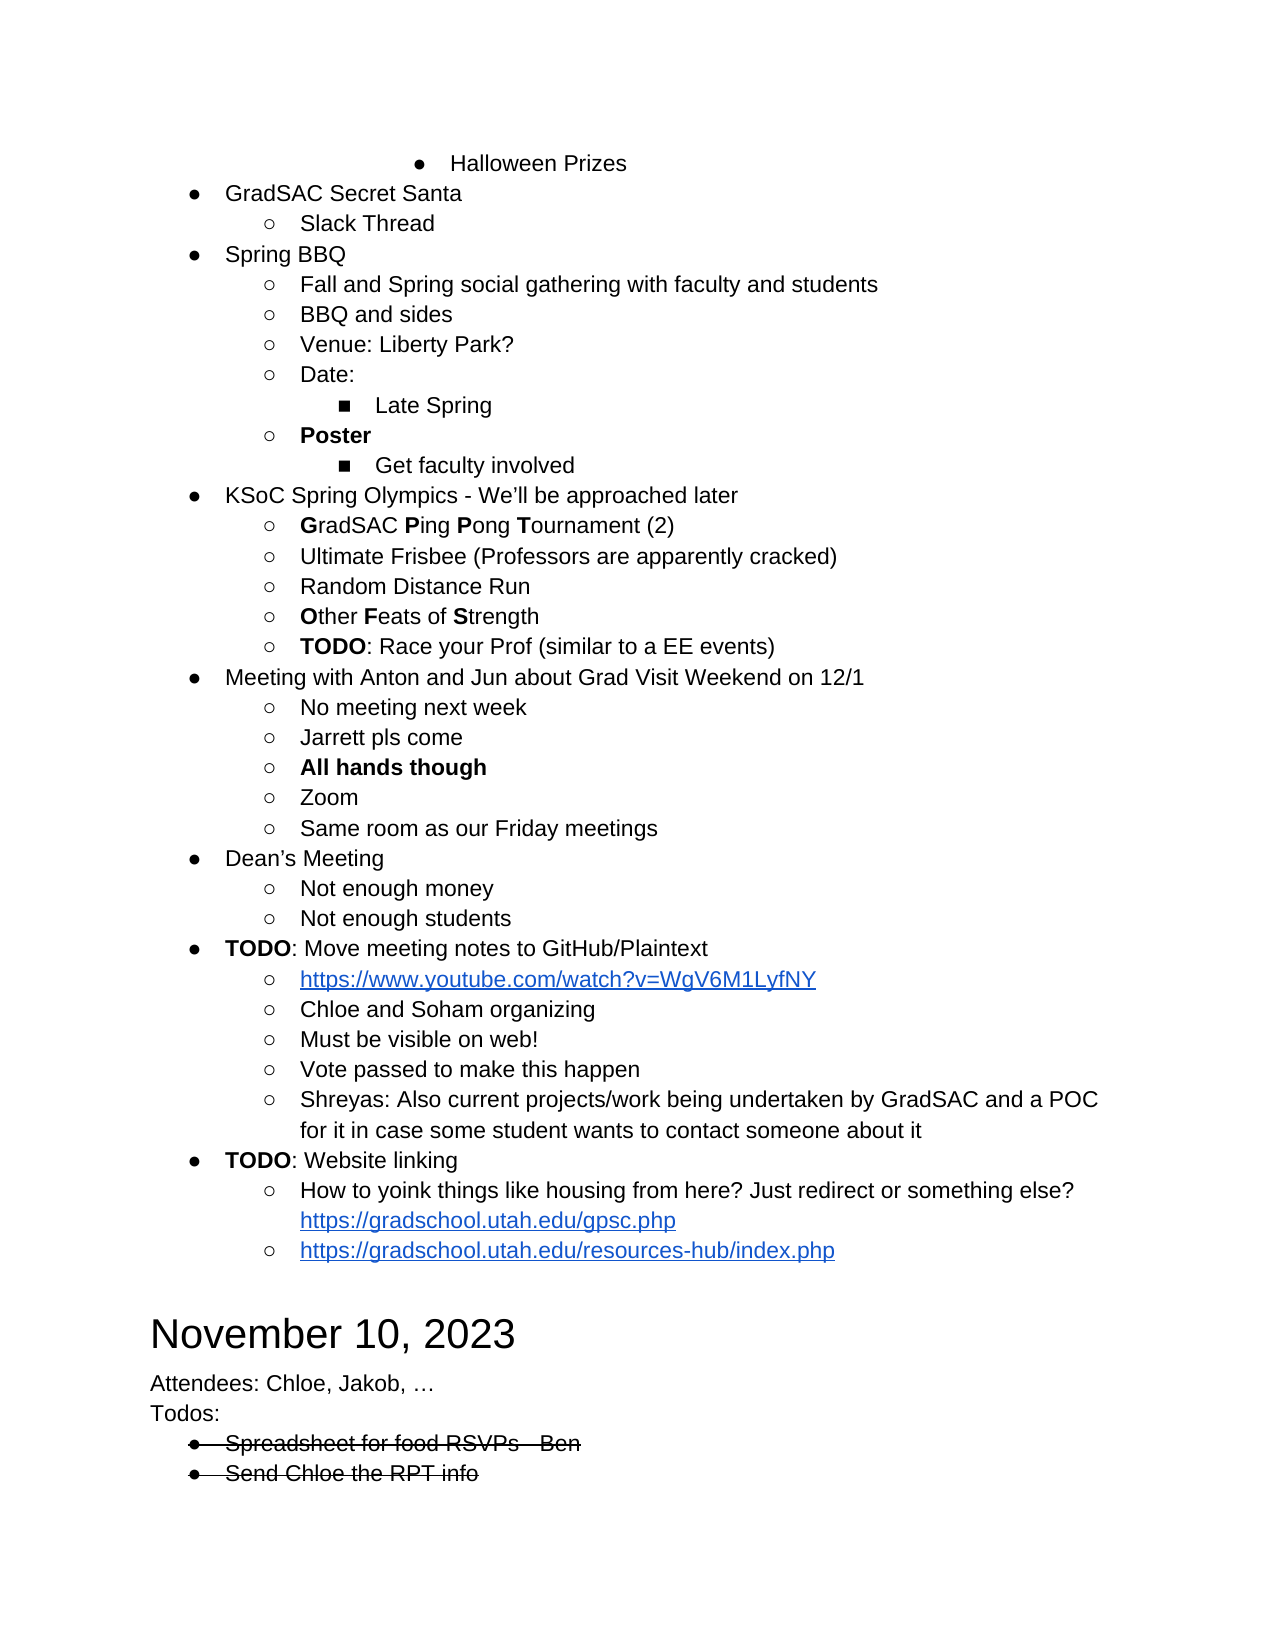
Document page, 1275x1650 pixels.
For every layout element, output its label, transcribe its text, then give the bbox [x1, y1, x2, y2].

list BBQ and sides [262, 301, 1125, 327]
list Date: [262, 361, 1125, 388]
list How to yoink things like housing from here? Just redirect or something else? https://gradschool.utah.edu/gpsc.php [262, 1177, 1125, 1234]
list Same room as our Friday meetings [262, 814, 1125, 841]
list Ultimate Frisbee (Professors are apparently cracked) [262, 543, 1125, 569]
list Spreadsheet for food RSVPs - Ben [187, 1430, 1125, 1457]
list No meeting next week [262, 694, 1125, 720]
list Dean’s Meeting [187, 845, 1125, 871]
list Random Distance Run [262, 573, 1125, 599]
list TODO: Move meeting notes to GitHub/Plaintext [187, 935, 1125, 962]
list Fall and Spring social gathering with faculty and students [262, 271, 1125, 297]
list Halloween Prizes [412, 150, 1125, 176]
list Not enough students [262, 905, 1125, 932]
list Get faculty involved [337, 452, 1125, 478]
list TODO: Website linking [187, 1147, 1125, 1173]
list Shreyas: Also current projects/work being undertaken by GradSAC and a POC for it in case some student wants to contact someone about it [262, 1086, 1125, 1143]
text Attendees: Chloe, Jakob, … [150, 1370, 1125, 1396]
list Send Chloe the RPT info [187, 1460, 1125, 1487]
list TODO: Race your Prof (similar to a EE events) [262, 633, 1125, 660]
list GradSAC Secret Santa [187, 180, 1125, 207]
list Chloe and Soham organizing [262, 996, 1125, 1022]
list KSoC Spring Olympics - We’ll be approached later [187, 482, 1125, 509]
list https://www.youtube.com/watch?v=WgV6M1LyfNY [262, 966, 1125, 992]
list Slack Thread [262, 210, 1125, 237]
list GradSAC Ping Pong Tournament (2) [262, 512, 1125, 539]
list Other Feats of Strength [262, 603, 1125, 629]
list Late Spring [337, 392, 1125, 418]
list Poster [262, 422, 1125, 448]
list https://gradschool.utah.edu/resources-hub/index.php [262, 1237, 1125, 1264]
list Must be visible on web! [262, 1026, 1125, 1052]
subtitle November 10, 2023 [150, 1309, 1125, 1357]
list Spring BBQ [187, 241, 1125, 267]
list All hands though [262, 754, 1125, 781]
list Meeting with Anton and Jun about Grad Visit Weekend on 12/1 [187, 663, 1125, 690]
list Jarrett pls come [262, 724, 1125, 750]
list Zoom [262, 784, 1125, 811]
list Venue: Liberty Park? [262, 331, 1125, 358]
list Not enough money [262, 875, 1125, 901]
list Vote passed to make this happen [262, 1056, 1125, 1083]
text Todos: [150, 1400, 1125, 1426]
